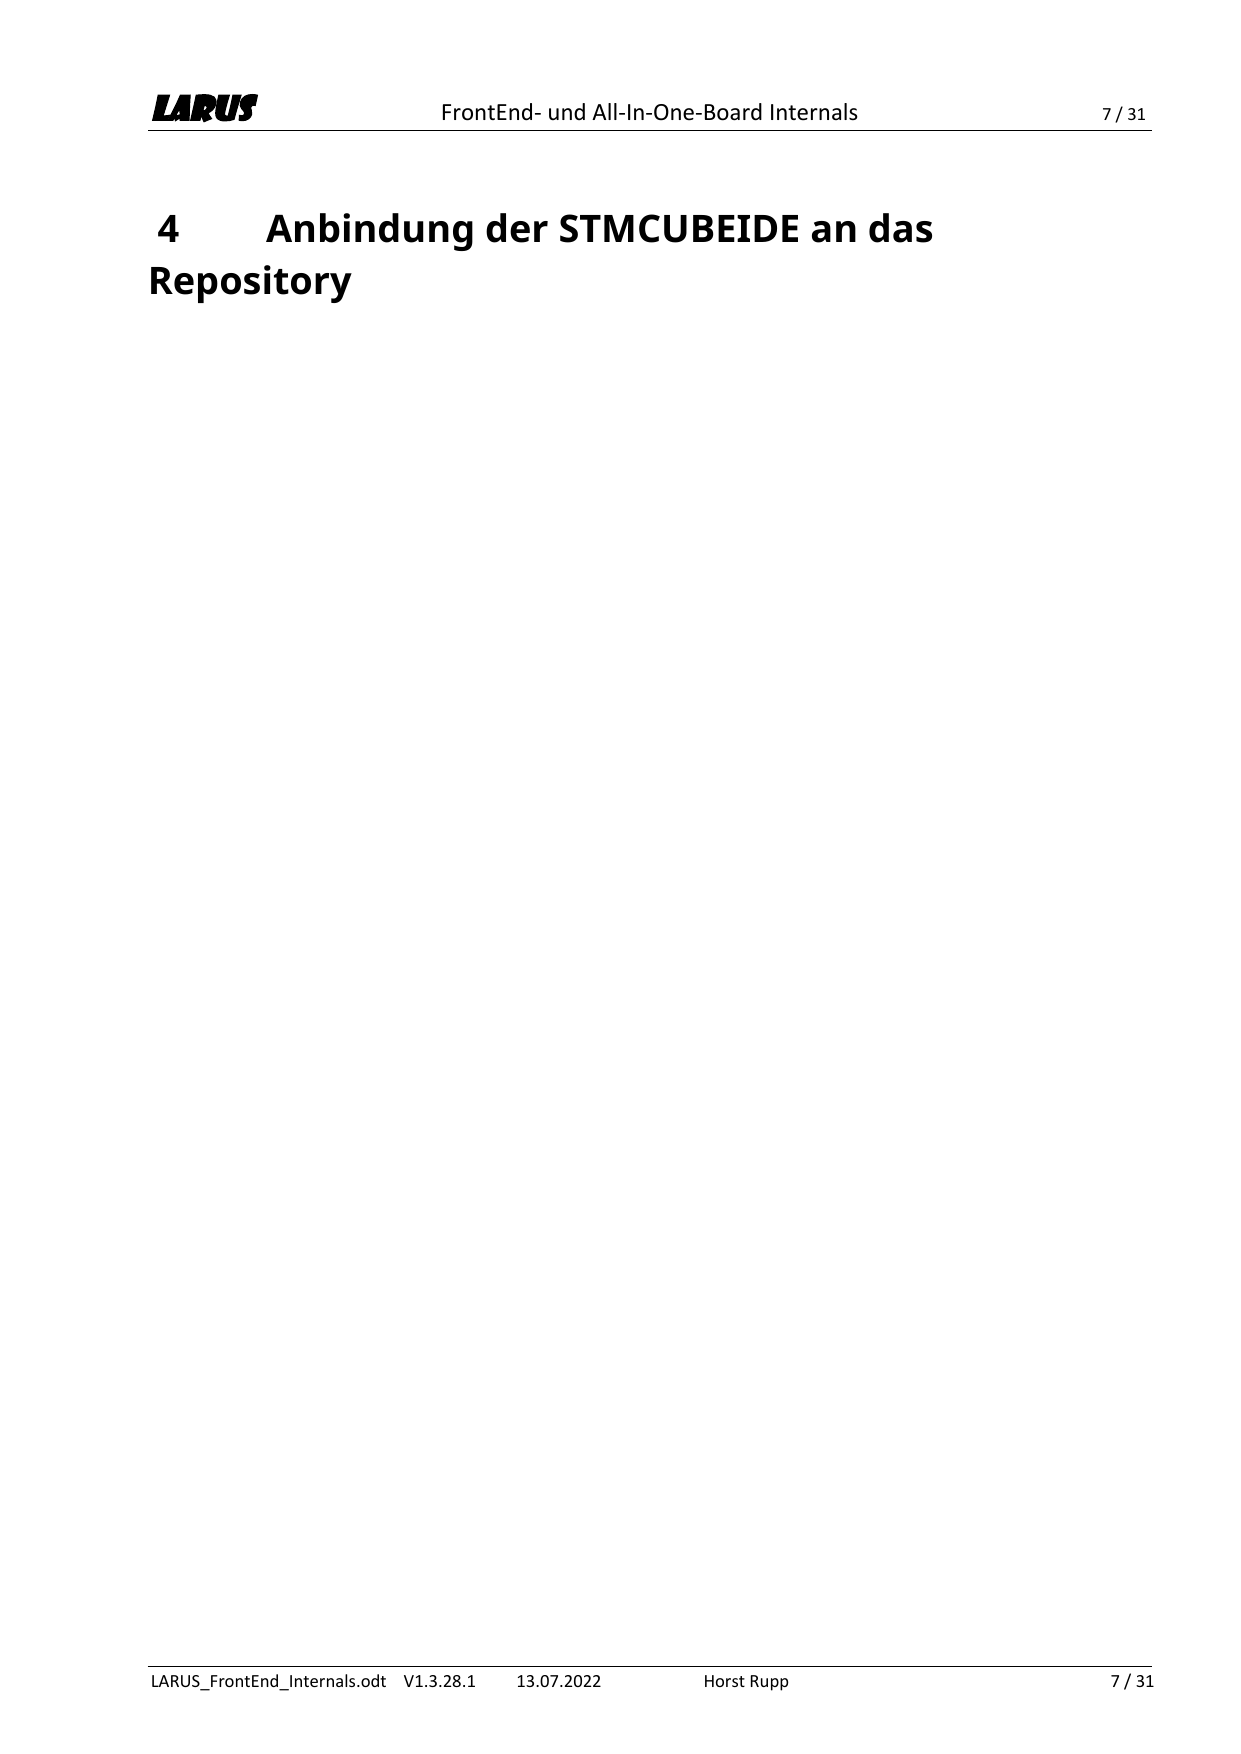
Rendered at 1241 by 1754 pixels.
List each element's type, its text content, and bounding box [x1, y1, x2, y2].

subtitle Anbindung der STMCUBEIDE an das Repository [148, 173, 1128, 305]
